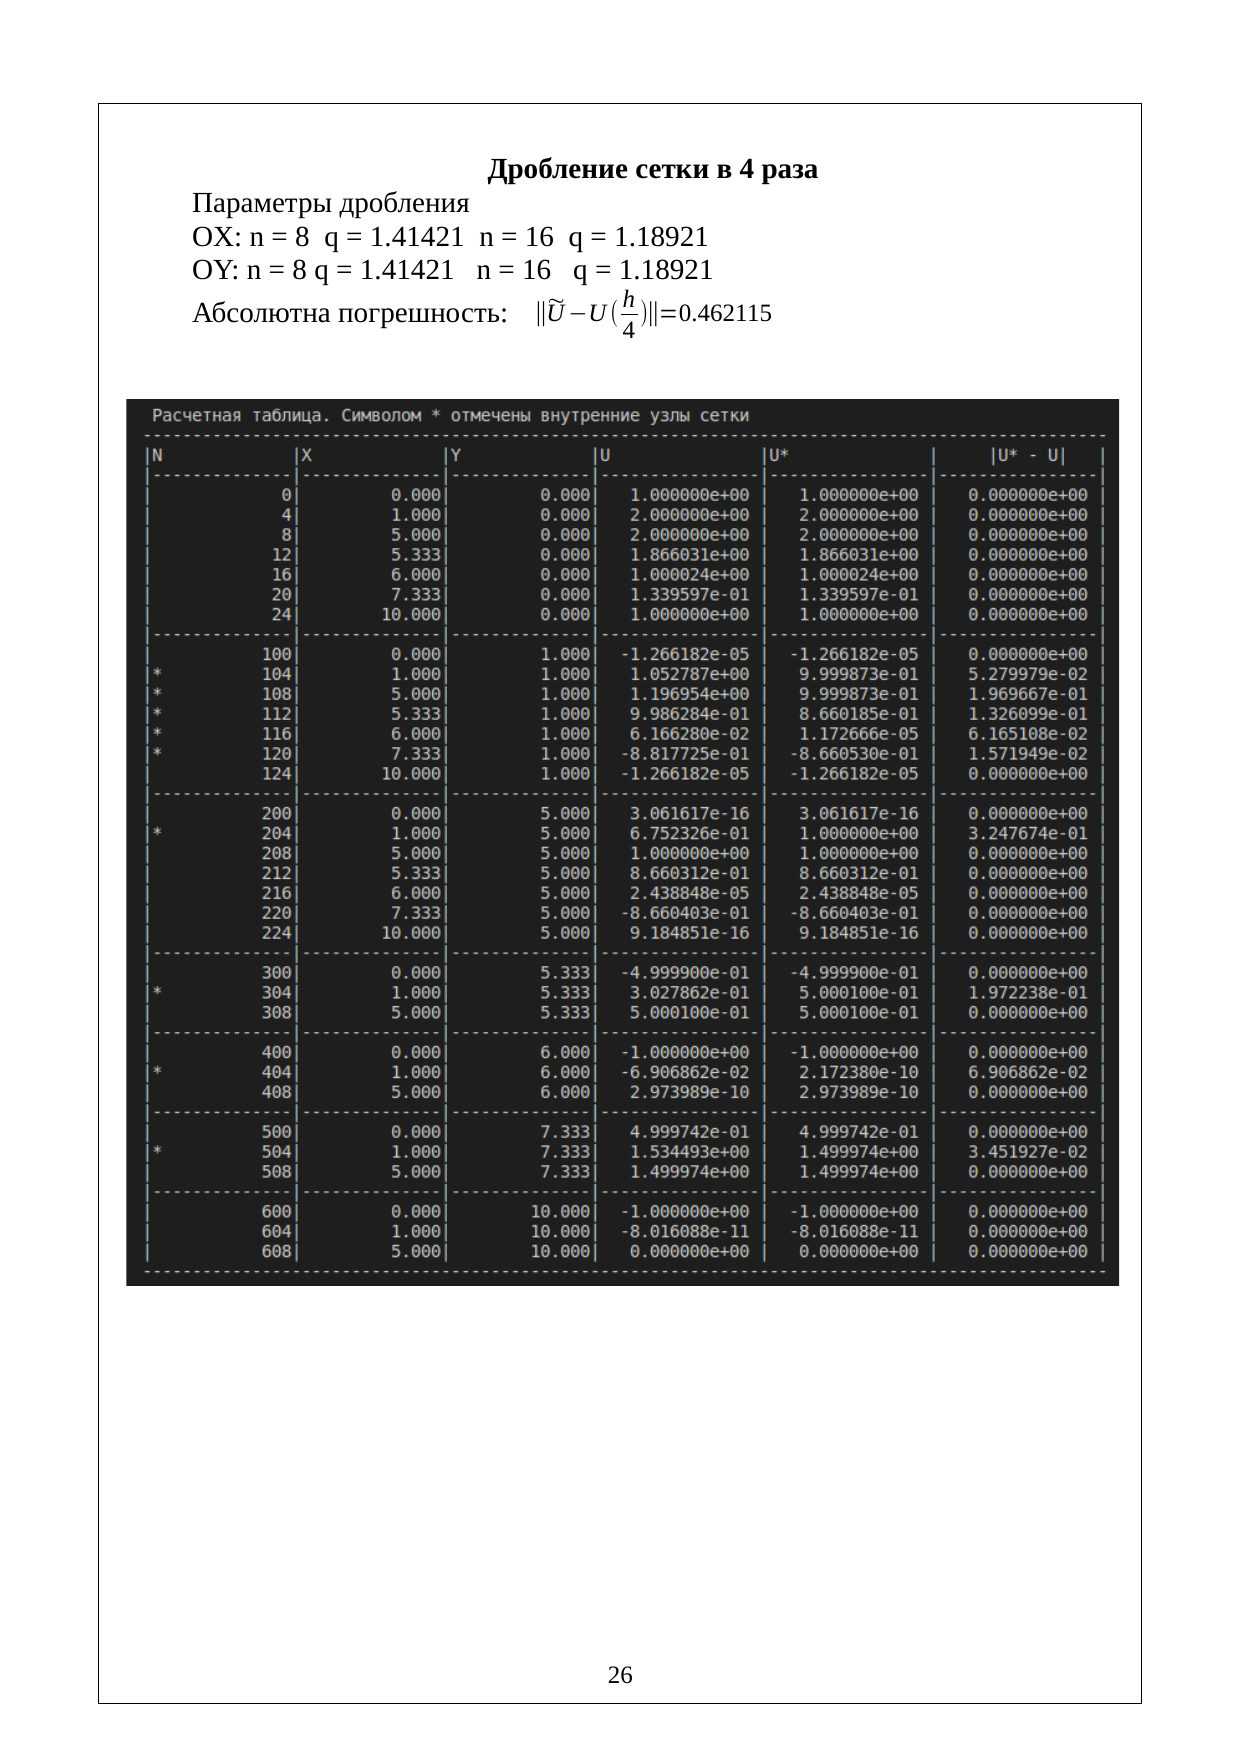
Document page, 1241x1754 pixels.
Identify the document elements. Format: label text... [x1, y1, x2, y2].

list Абсолютна погрешность: [118, 286, 1137, 345]
picture [126, 399, 1120, 1286]
list Дробление сетки в 4 раза [118, 152, 1137, 185]
list Параметры дробления [118, 185, 1137, 219]
list OX: n = 8 q = 1.41421 n = 16 q = 1.18921 [118, 219, 1137, 252]
list OY: n = 8 q = 1.41421 n = 16 q = 1.18921 [118, 252, 1137, 286]
